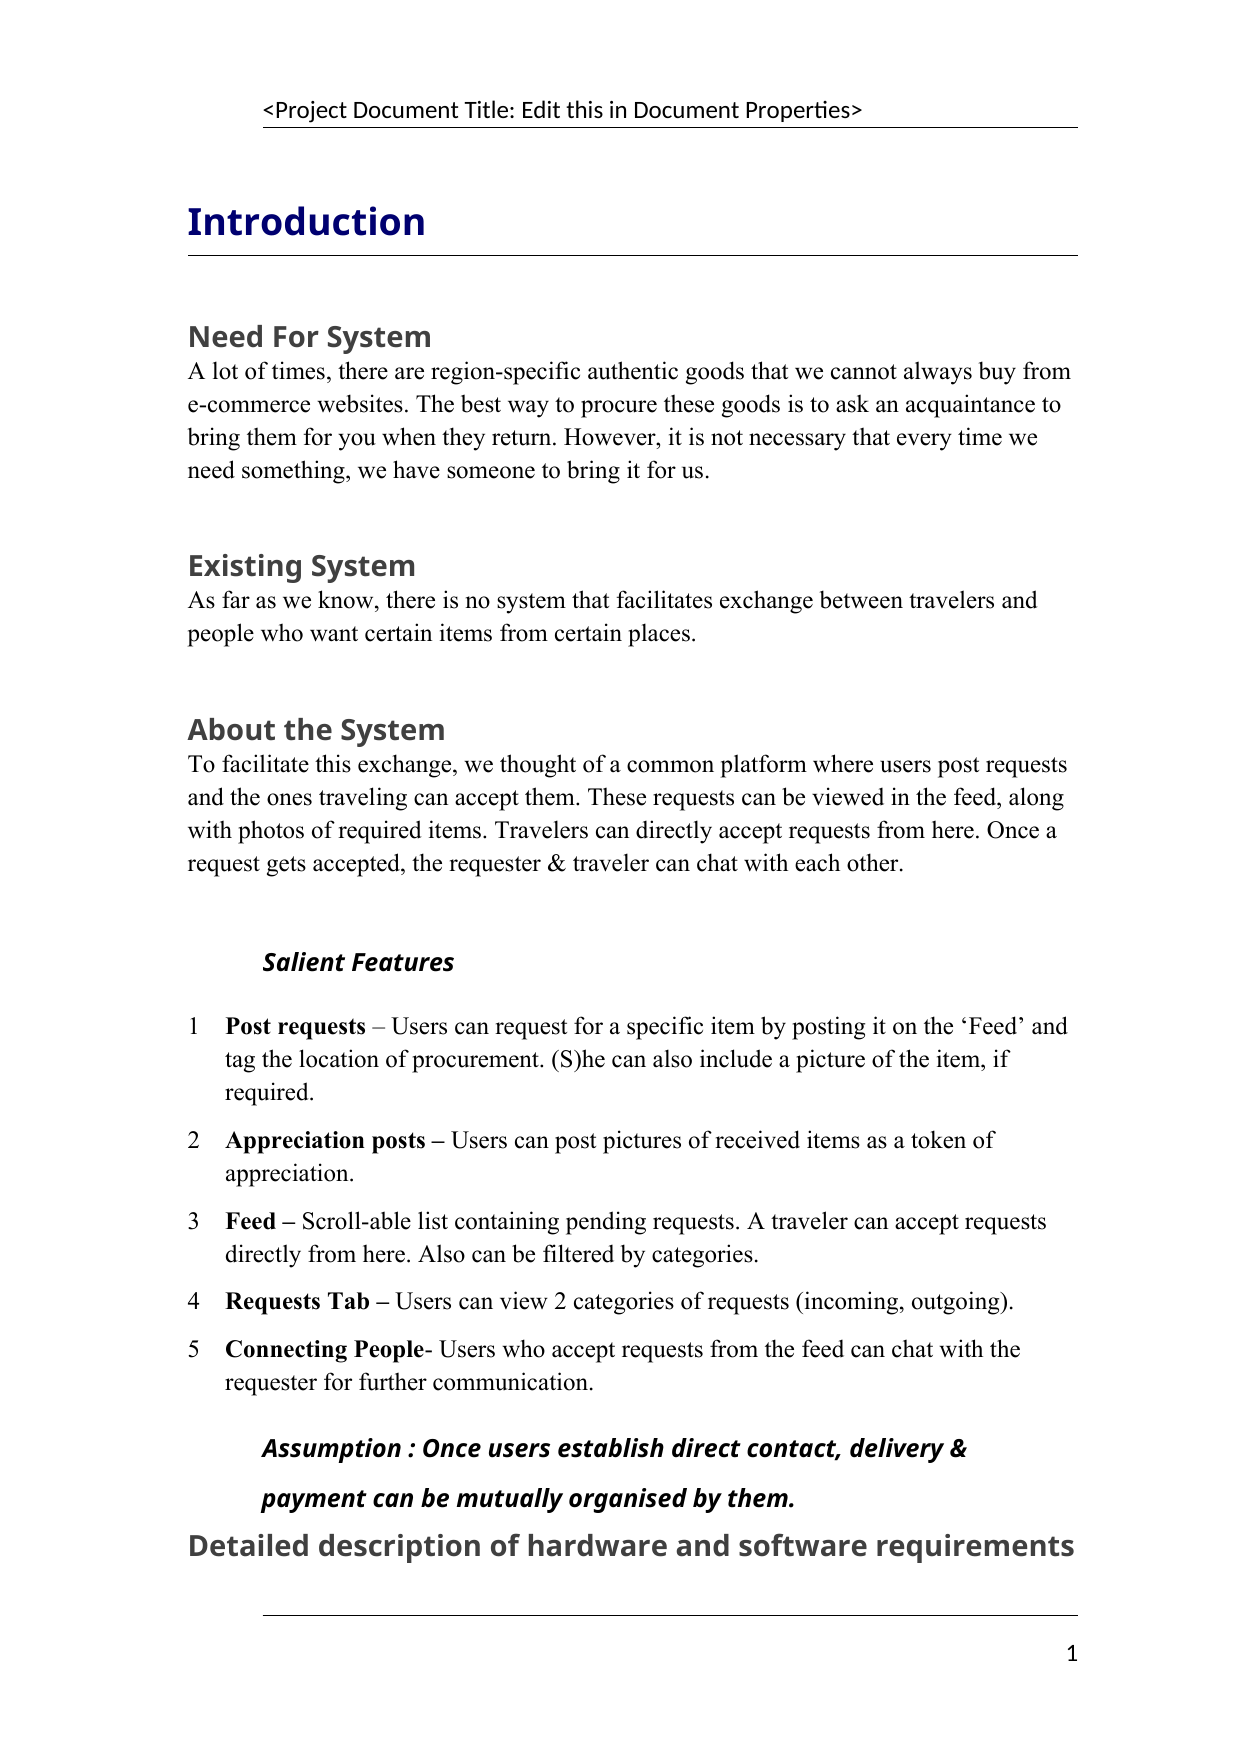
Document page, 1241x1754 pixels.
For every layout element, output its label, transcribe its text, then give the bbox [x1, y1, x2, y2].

list Connecting People- Users who accept requests from the feed can chat with the requester for further communication. [187, 1334, 1078, 1396]
list Appreciation posts – Users can post pictures of received items as a token of appreciation. [187, 1125, 1078, 1187]
list Requests Tab – Users can view 2 categories of requests (incoming, outgoing). [187, 1286, 1078, 1315]
subtitle About the System [187, 699, 1078, 749]
subtitle Existing System [187, 535, 1078, 585]
text To facilitate this exchange, we thought of a common platform where users post requests and the ones traveling can accept them. These requests can be viewed in the feed, along with photos of required items. Travelers can directly accept requests from here. Once a request gets accepted, the requester & traveler can chat with each other. [187, 749, 1078, 877]
text As far as we know, there is no system that facilitates exchange between travelers and people who want certain items from certain places. [187, 585, 1078, 647]
subtitle Assumption : Once users establish direct contact, delivery & payment can be mutually organised by them. [261, 1414, 1078, 1514]
list Feed – Scroll-able list containing pending requests. A traveler can accept requests directly from here. Also can be filtered by categories. [187, 1206, 1078, 1267]
text A lot of times, there are region-specific authentic goods that we cannot always buy from e-commerce websites. The best way to procure these goods is to ask an acquaintance to bring them for you when they return. However, it is not necessary that every time we need something, we have someone to bring it for us. [187, 356, 1078, 484]
list Post requests – Users can request for a specific item by posting it on the ‘Feed’ and tag the location of procurement. (S)he can also include a picture of the item, if required. [187, 1011, 1078, 1106]
subtitle Need For System [187, 306, 1078, 356]
subtitle Salient Features [261, 928, 1078, 978]
subtitle Detailed description of hardware and software requirements [187, 1514, 1078, 1564]
subtitle Introduction [187, 195, 1078, 256]
